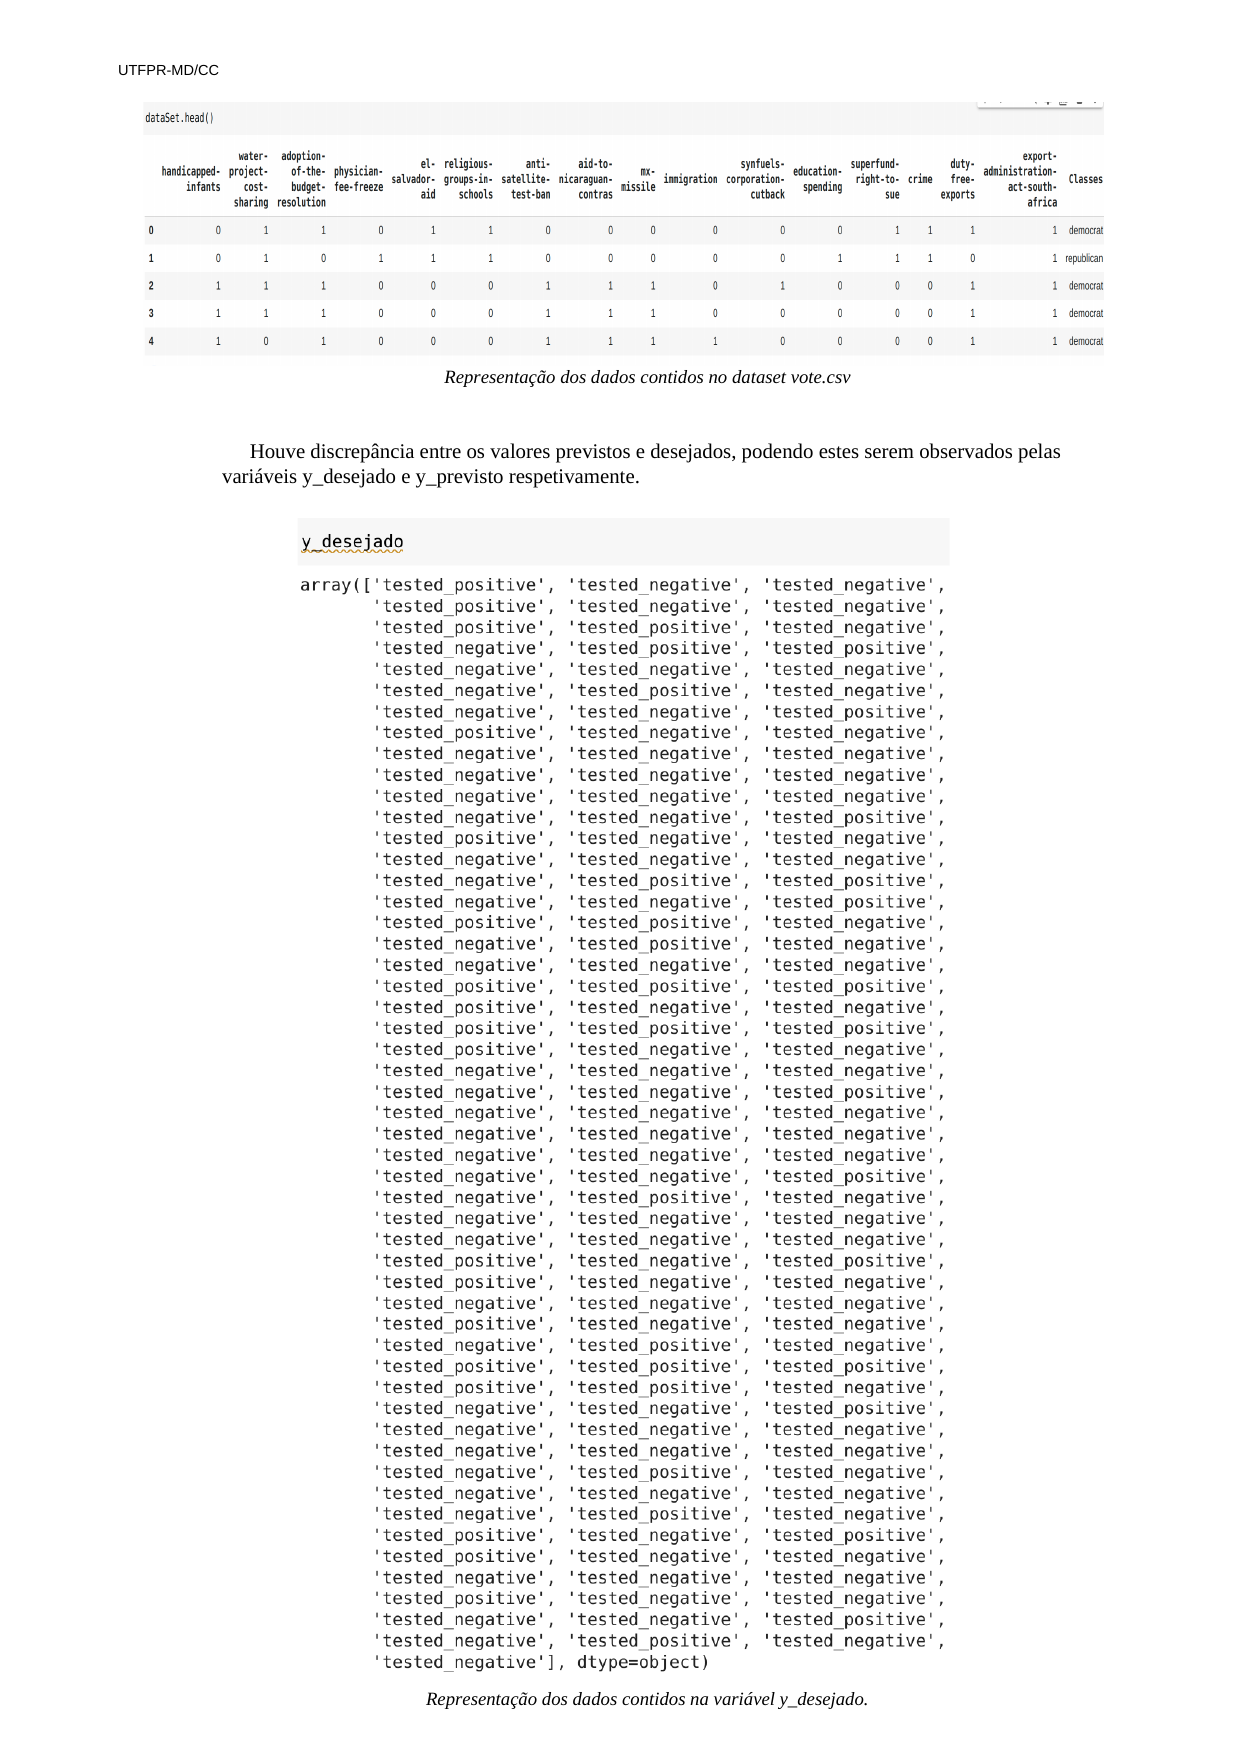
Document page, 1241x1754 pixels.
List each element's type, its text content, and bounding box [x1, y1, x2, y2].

subtitle Representação dos dados contidos no dataset vote.csv [222, 366, 1073, 387]
subtitle Houve discrepância entre os valores previstos e desejados, podendo estes serem observados pelas variáveis y_desejado e y_previsto respetivamente. [222, 439, 1073, 488]
picture [143, 102, 1104, 366]
subtitle Representação dos dados contidos na variável y_desejado. [222, 1687, 1073, 1709]
picture [297, 518, 950, 1675]
